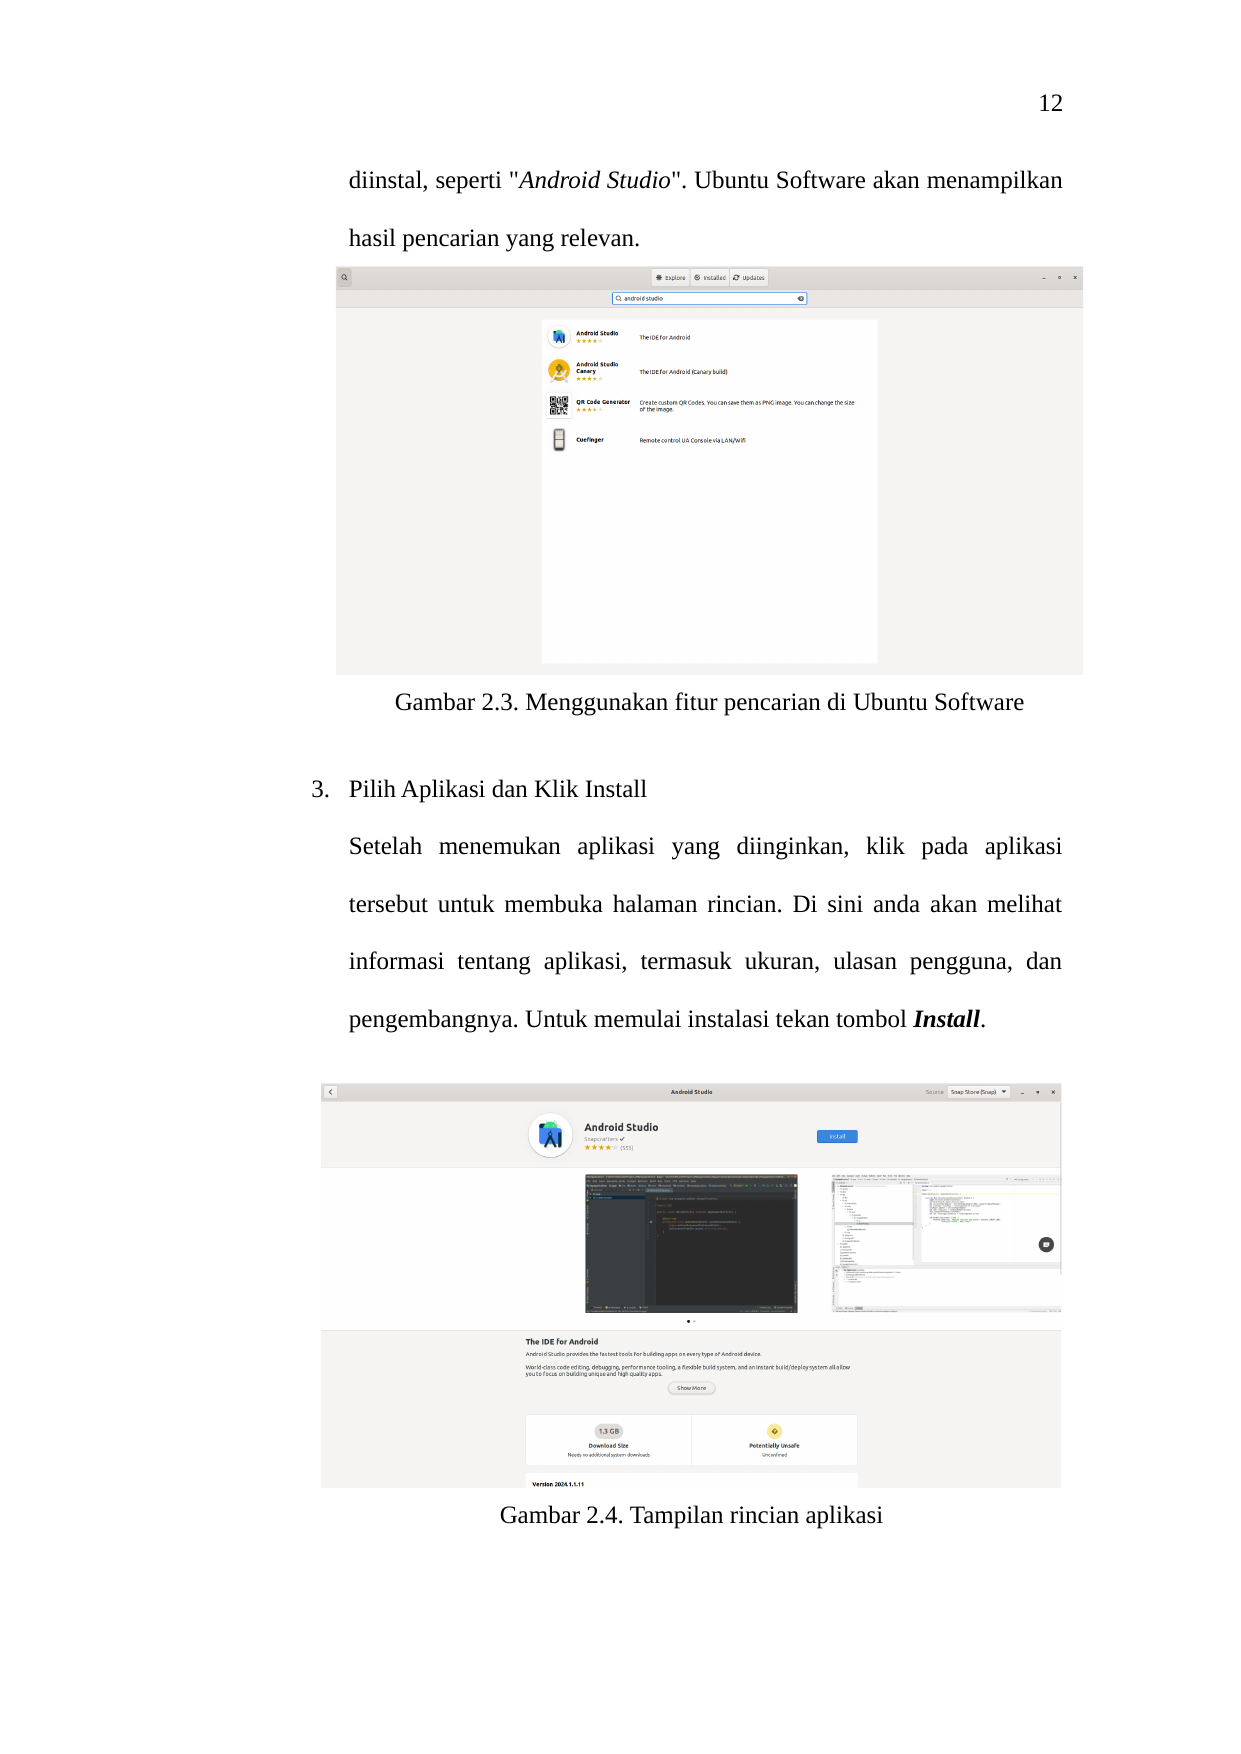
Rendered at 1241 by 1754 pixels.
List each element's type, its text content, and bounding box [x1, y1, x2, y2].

list Gambar 2.4. Tampilan rincian aplikasi [321, 1488, 1062, 1529]
list diinstal, seperti "Android Studio". Ubuntu Software akan menampilkan hasil pencarian yang relevan. [311, 165, 1063, 252]
list Pilih Aplikasi dan Klik Install [311, 338, 1063, 802]
picture [321, 1083, 1062, 1488]
text Gambar 2.3. Menggunakan fitur pencarian di Ubuntu Software [336, 675, 1083, 716]
picture [335, 266, 1084, 675]
list Setelah menemukan aplikasi yang diinginkan, klik pada aplikasi tersebut untuk membuka halaman rincian. Di sini anda akan melihat informasi tentang aplikasi, termasuk ukuran, ulasan pengguna, dan pengembangnya. Untuk memulai instalasi tekan tombol Install. [311, 831, 1063, 1032]
